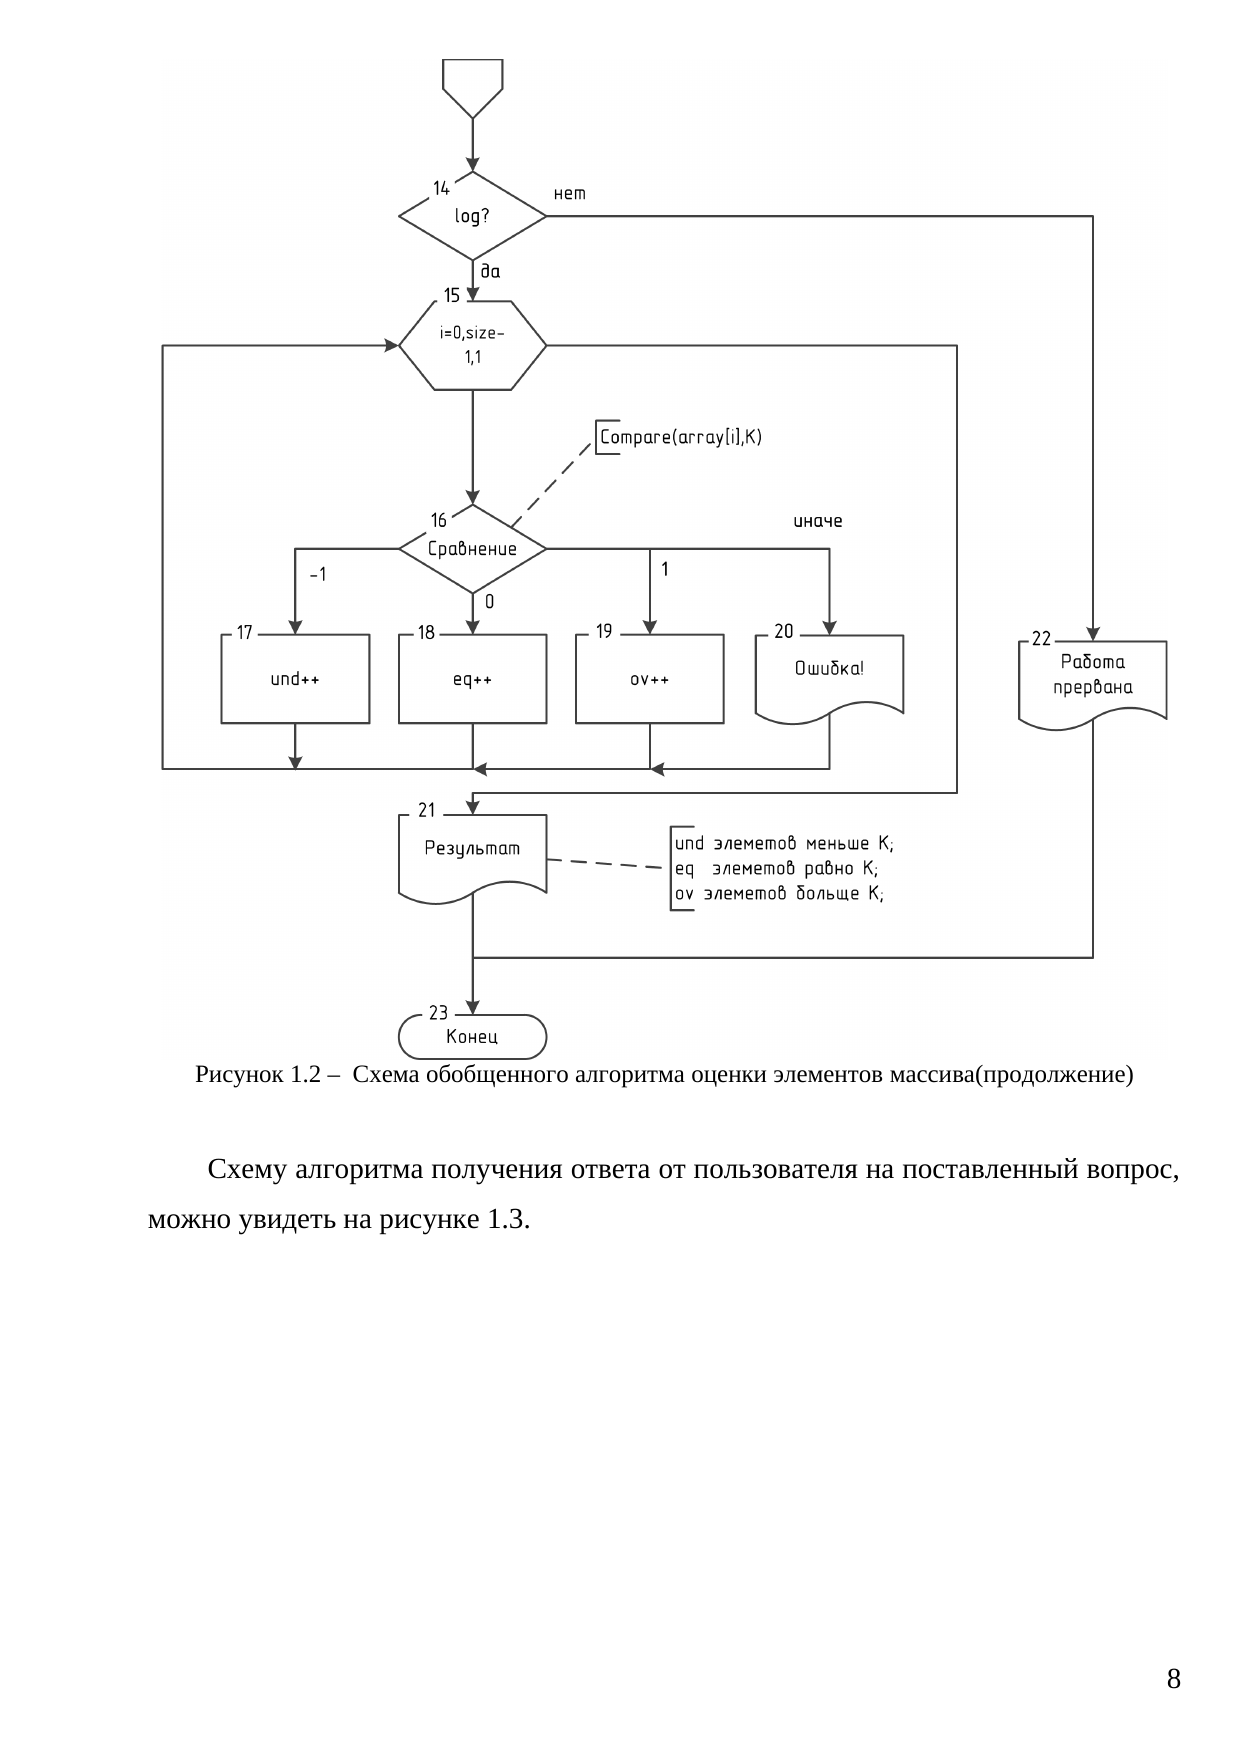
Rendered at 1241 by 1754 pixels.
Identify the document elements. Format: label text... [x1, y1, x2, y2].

picture [161, 59, 1168, 1060]
text Схему алгоритма получения ответа от пользователя на поставленный вопрос, можно увидеть на рисунке 1.3. [148, 1151, 1181, 1235]
text Рисунок 1.2 – Схема обобщенного алгоритма оценки элементов массива(продолжение) [148, 1059, 1181, 1088]
